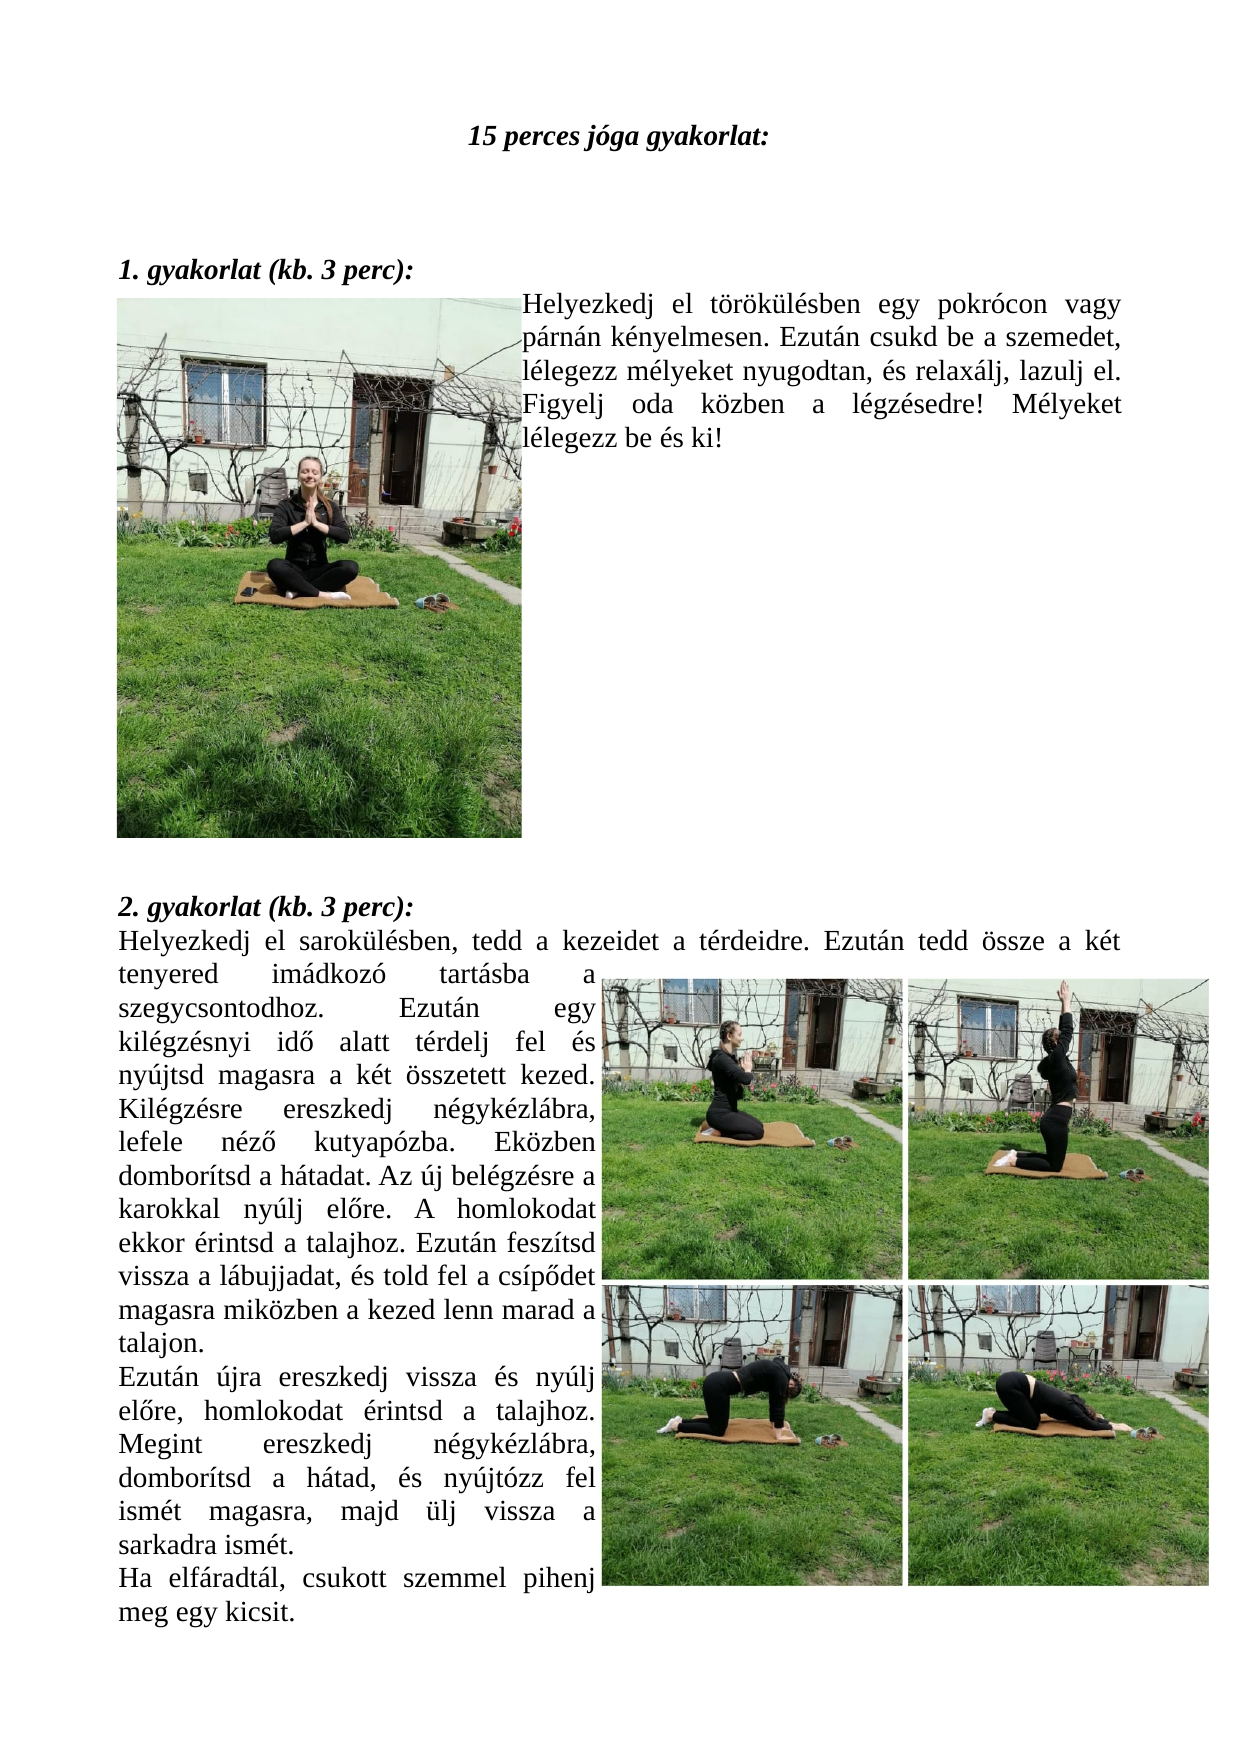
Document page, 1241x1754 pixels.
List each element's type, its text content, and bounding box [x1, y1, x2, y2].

text Ezután újra ereszkedj vissza és nyúlj előre, homlokodat érintsd a talajhoz. Megint ereszkedj négykézlábra, domborítsd a hátad, és nyújtózz fel ismét magasra, majd ülj vissza a sarkadra ismét. [118, 1359, 596, 1560]
text Helyezkedj el sarokülésben, tedd a kezeidet a térdeidre. Ezután tedd össze a két tenyered imádkozó tartásba a szegycsontodhoz. Ezután egy kilégzésnyi idő alatt térdelj fel és nyújtsd magasra a két összetett kezed. Kilégzésre ereszkedj négykézlábra, lefele néző kutyapózba. Eközben domborítsd a hátadat. Az új belégzésre a karokkal nyúlj előre. A homlokodat ekkor érintsd a talajhoz. Ezután feszítsd vissza a lábujjadat, és told fel a csípődet magasra miközben a kezed lenn marad a talajon. [118, 923, 1122, 1359]
text Helyezkedj el törökülésben egy pokrócon vagy párnán kényelmesen. Ezután csukd be a szemedet, lélegezz mélyeket nyugodtan, és relaxálj, lazulj el. Figyelj oda közben a légzésedre! Mélyeket lélegezz be és ki! [118, 286, 1122, 453]
picture [116, 298, 522, 838]
picture [596, 973, 1214, 1591]
text 1. gyakorlat (kb. 3 perc): [118, 252, 1122, 286]
text 2. gyakorlat (kb. 3 perc): [118, 889, 1122, 923]
text 15 perces jóga gyakorlat: [118, 118, 1122, 152]
text Ha elfáradtál, csukott szemmel pihenj meg egy kicsit. [118, 1560, 1122, 1627]
